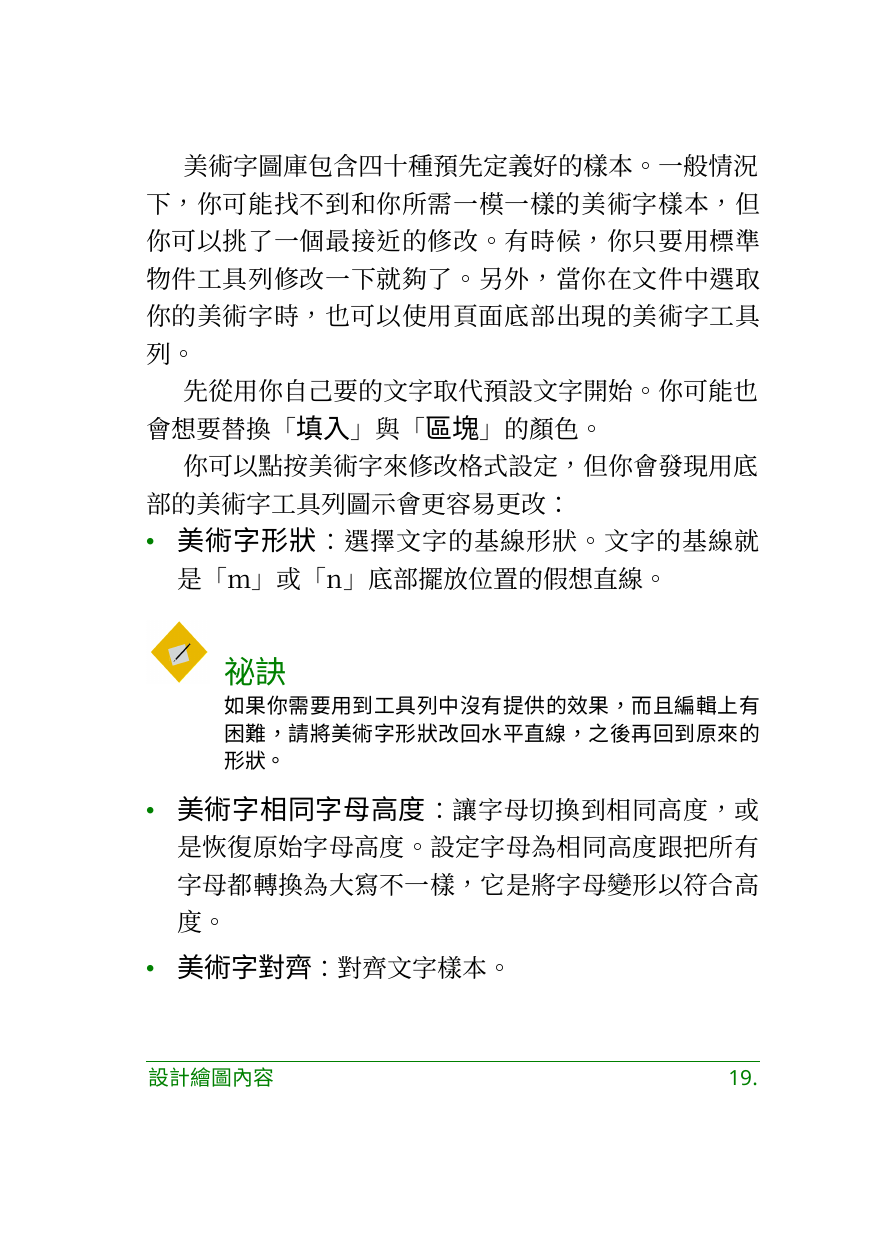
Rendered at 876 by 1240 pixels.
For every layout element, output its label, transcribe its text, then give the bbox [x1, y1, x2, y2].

list 祕訣 [146, 620, 760, 692]
text 如果你需要用到工具列中沒有提供的效果，而且編輯上有困難，請將美術字形狀改回水平直線，之後再回到原來的形狀。 [224, 692, 760, 773]
text 美術字圖庫包含四十種預先定義好的樣本。一般情況下，你可能找不到和你所需一模一樣的美術字樣本，但你可以挑了一個最接近的修改。有時候，你只要用標準物件工具列修改一下就夠了。另外，當你在文件中選取你的美術字時，也可以使用頁面底部出現的美術字工具列。 [146, 146, 760, 371]
text 你可以點按美術字來修改格式設定，但你會發現用底部的美術字工具列圖示會更容易更改： [146, 446, 760, 521]
picture [146, 620, 210, 684]
text 先從用你自己要的文字取代預設文字開始。你可能也會想要替換「填入」與「區塊」的顏色。 [146, 371, 760, 446]
list 美術字形狀：選擇文字的基線形狀。文字的基線就是「m」或「n」底部擺放位置的假想直線。 [146, 521, 760, 596]
list 美術字對齊：對齊文字樣本。 [146, 947, 760, 985]
list 美術字相同字母高度：讓字母切換到相同高度，或是恢復原始字母高度。設定字母為相同高度跟把所有字母都轉換為大寫不一樣，它是將字母變形以符合高度。 [146, 789, 760, 939]
